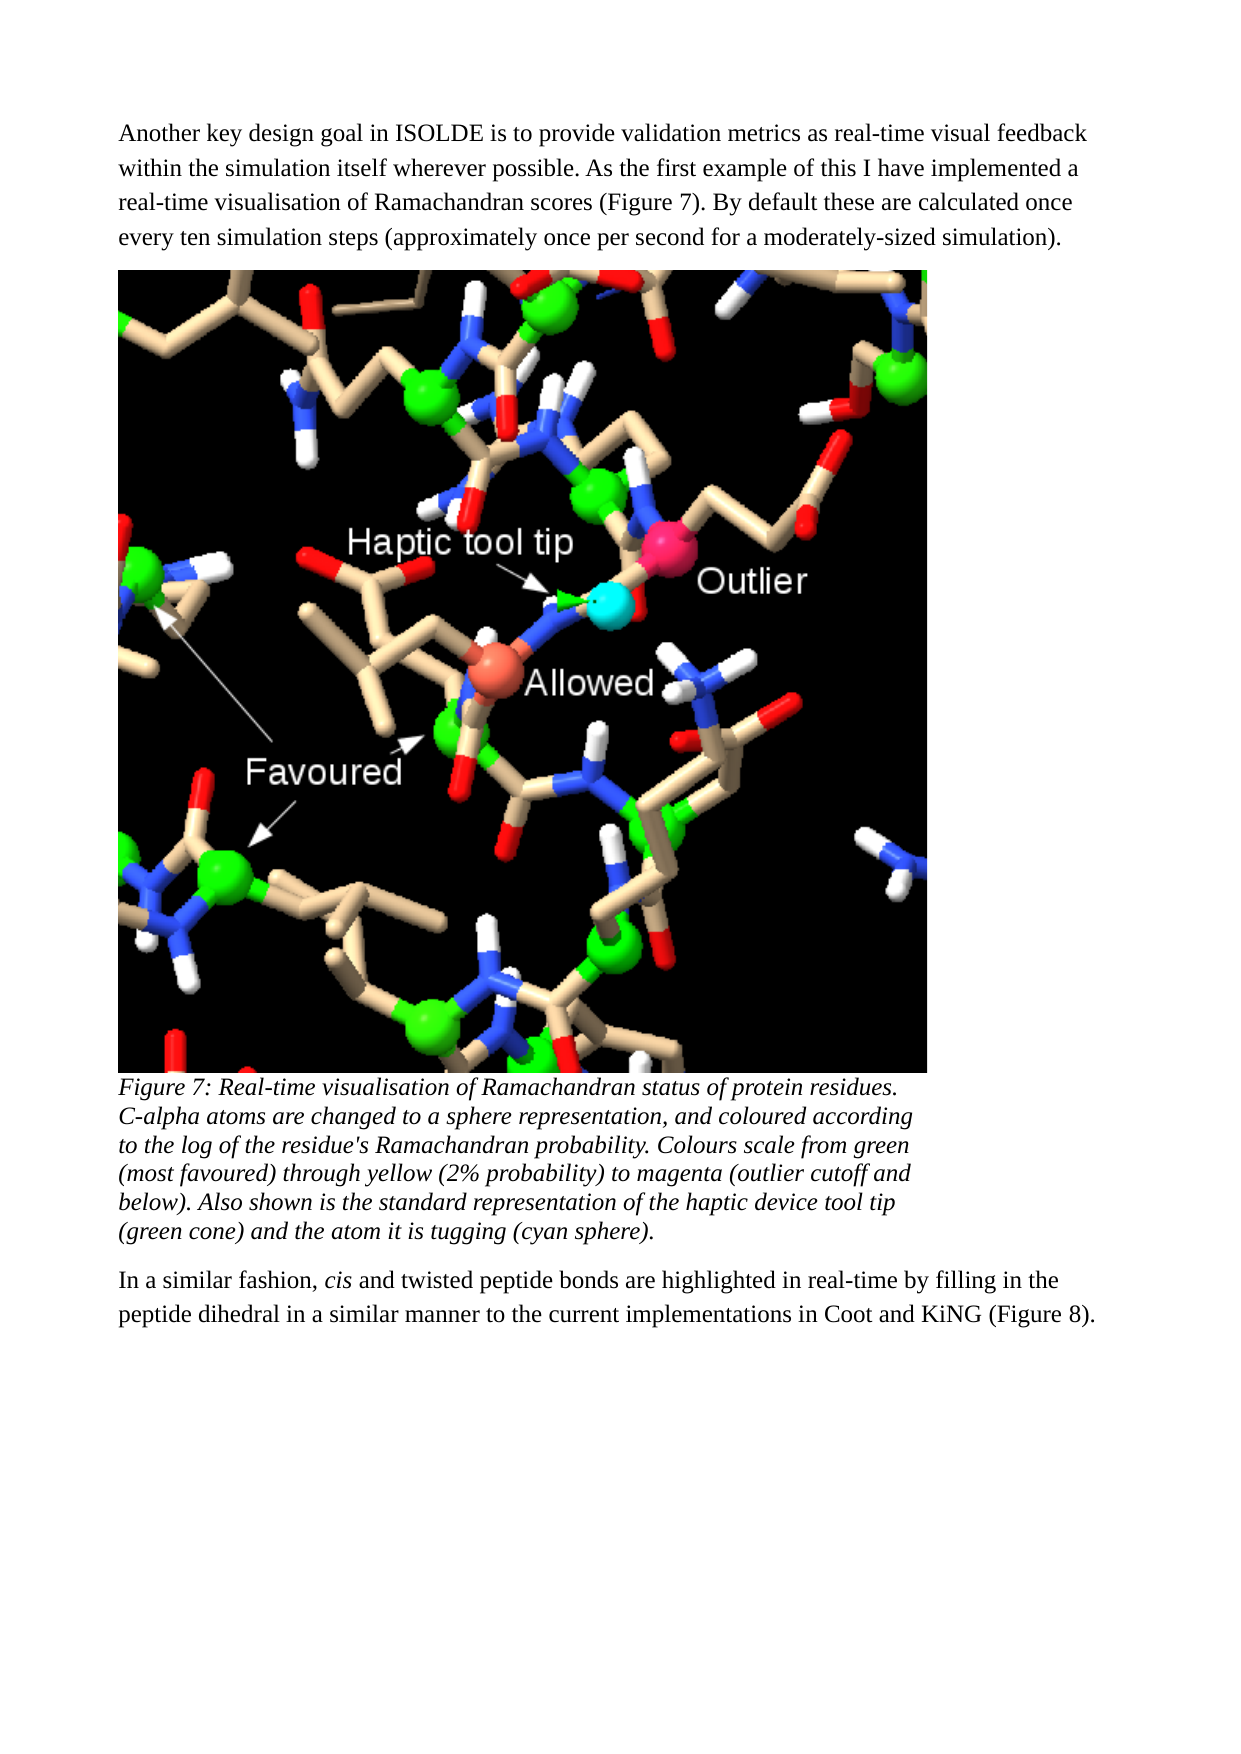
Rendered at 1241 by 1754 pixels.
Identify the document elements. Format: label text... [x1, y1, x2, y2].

text Figure 7: Real-time visualisation of Ramachandran status of protein residues. C-alpha atoms are changed to a sphere representation, and coloured according to the log of the residue's Ramachandran probability. Colours scale from green (most favoured) through yellow (2% probability) to magenta (outlier cutoff and below). Also shown is the standard representation of the haptic device tool tip (green cone) and the atom it is tugging (cyan sphere). [118, 1073, 927, 1245]
text Another key design goal in ISOLDE is to provide validation metrics as real-time visual feedback within the simulation itself wherever possible. As the first example of this I have implemented a real-time visualisation of Ramachandran scores (Figure 7). By default these are calculated once every ten simulation steps (approximately once per second for a moderately-sized simulation). [118, 118, 1122, 250]
picture [118, 270, 928, 1073]
text In a similar fashion, cis and twisted peptide bonds are highlighted in real-time by filling in the peptide dihedral in a similar manner to the current implementations in Coot and KiNG (Figure 8). [118, 1265, 1122, 1328]
